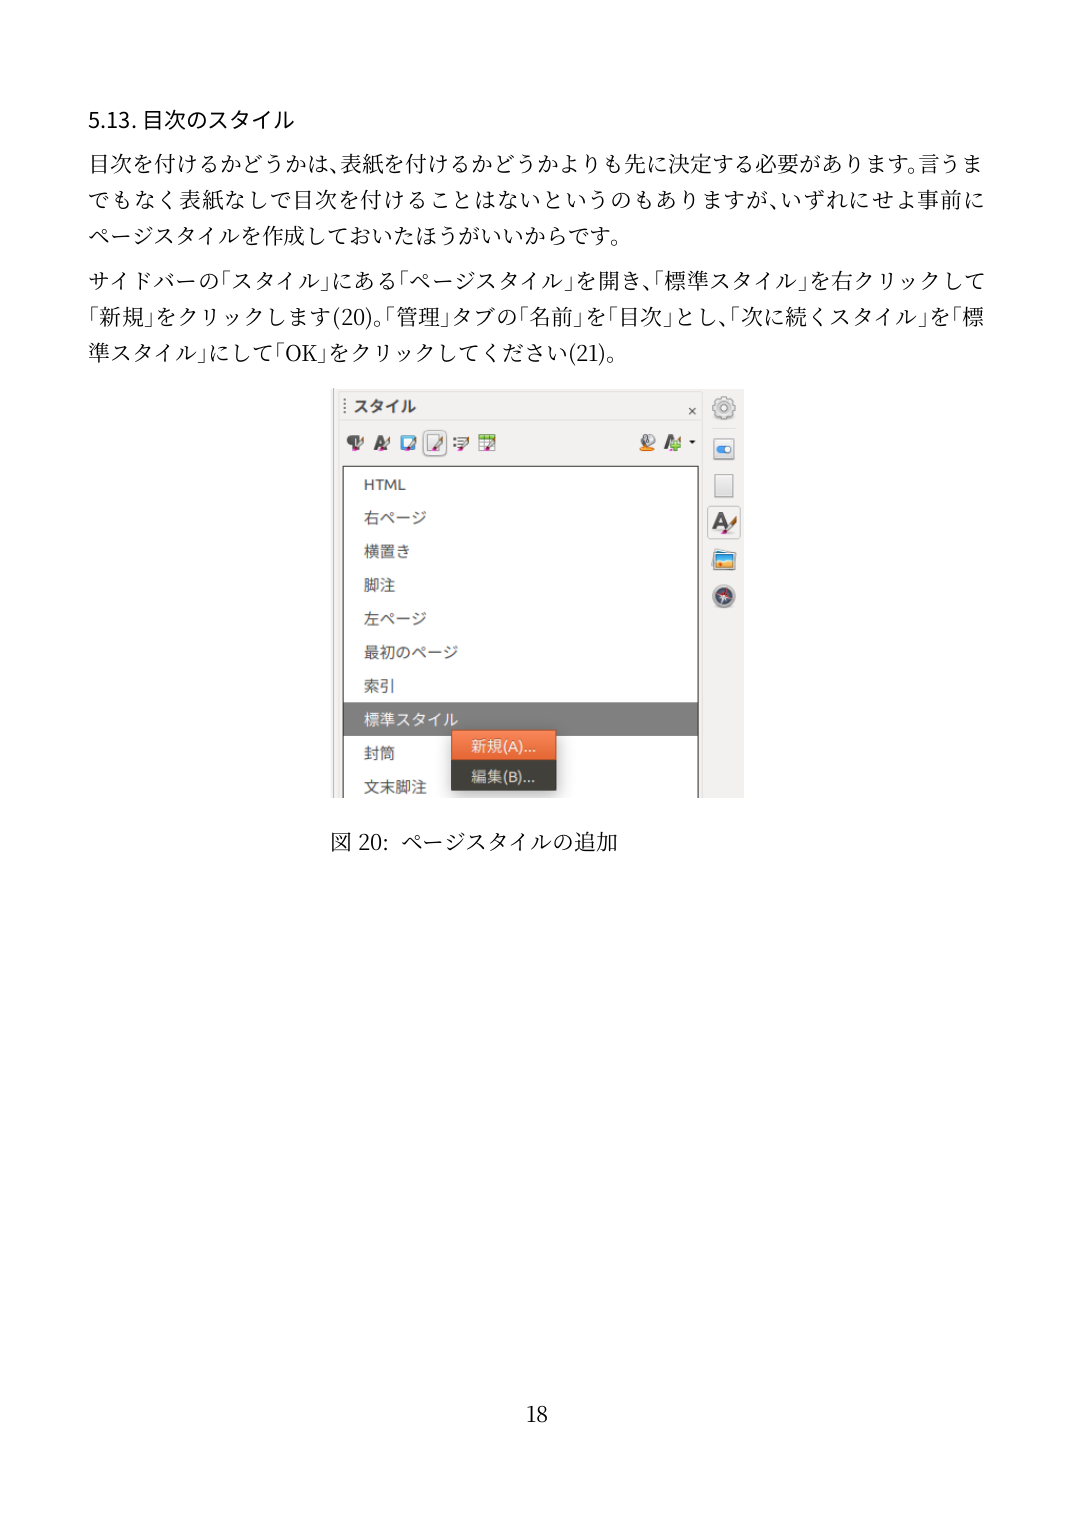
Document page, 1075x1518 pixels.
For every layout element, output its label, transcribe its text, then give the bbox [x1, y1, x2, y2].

text 図 20: ページスタイルの追加 [331, 798, 744, 856]
text サイドバーの「スタイル」にある「ページスタイル」を開き、「標準スタイル」を右クリックして「新規」をクリックします(図 20)。「管理」タブの「名前」を「目次」とし、「次に続くスタイル」を「標準スタイル」にして「OK」をクリックしてください(図 21)。 [331, 376, 744, 388]
picture [330, 388, 744, 798]
text 目次を付けるかどうかは、表紙を付けるかどうかよりも先に決定する必要があります。言うまでもなく表紙なしで目次を付けることはないというのもありますが、いずれにせよ事前にページスタイルを作成しておいたほうがいいからです。 [88, 147, 986, 251]
subtitle 目次のスタイル [88, 103, 986, 135]
text サイドバーの「スタイル」にある「ページスタイル」を開き、「標準スタイル」を右クリックして「新規」をクリックします(図 20)。「管理」タブの「名前」を「目次」とし、「次に続くスタイル」を「標準スタイル」にして「OK」をクリックしてください(図 21)。 [88, 264, 986, 368]
